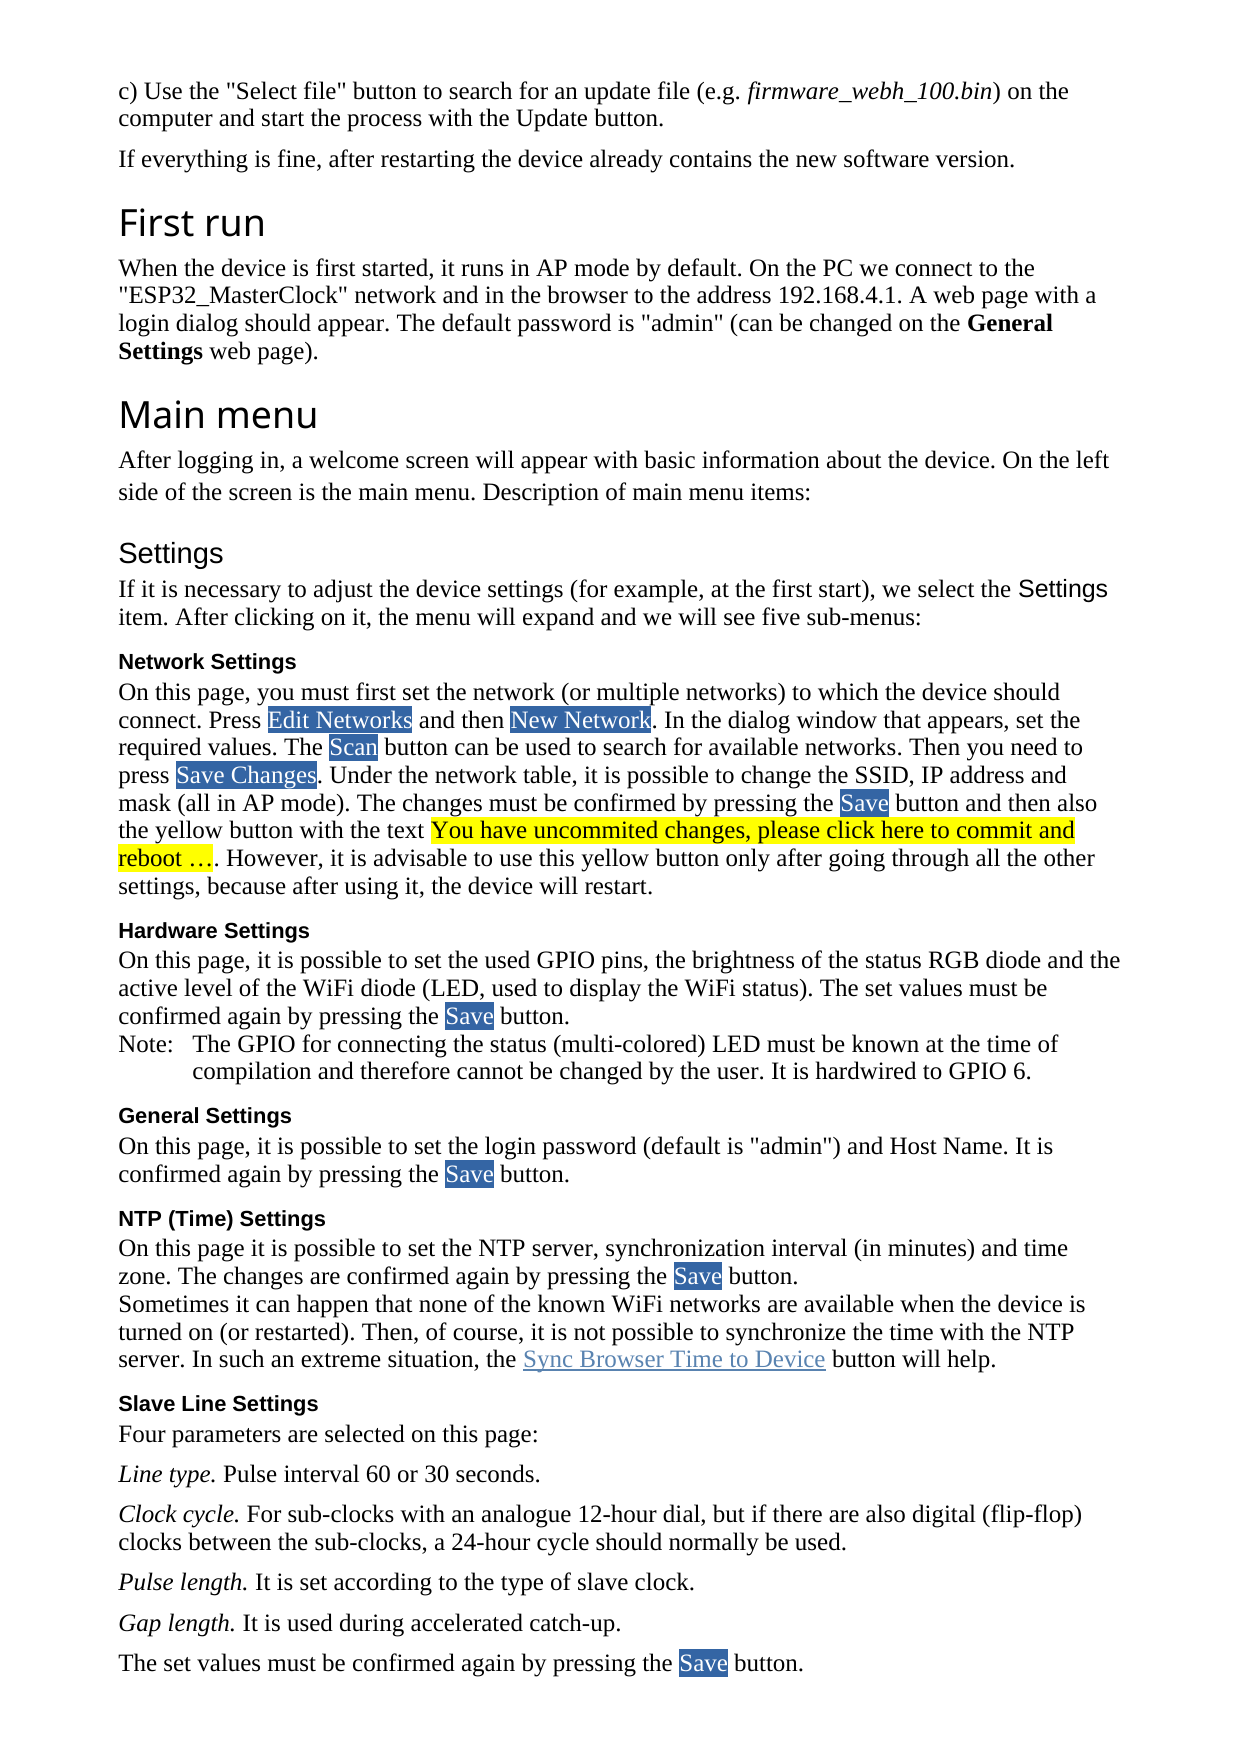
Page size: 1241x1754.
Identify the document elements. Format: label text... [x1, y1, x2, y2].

subtitle Main menu [118, 389, 1122, 440]
text After logging in, a welcome screen will appear with basic information about the device. On the left side of the screen is the main menu. Description of main menu items: [118, 446, 1122, 506]
subtitle First run [118, 197, 1122, 248]
text Gap length. It is used during accelerated catch-up. [118, 1609, 1122, 1636]
subtitle Hardware Settings [118, 919, 1122, 943]
text Clock cycle. For sub-clocks with an analogue 12-hour dial, but if there are also digital (flip-flop) clocks between the sub-clocks, a 24-hour cycle should normally be used. [118, 1501, 1122, 1556]
text On this page, it is possible to set the login password (default is "admin") and Host Name. It is confirmed again by pressing the Save button. [118, 1132, 1122, 1188]
text c) Use the "Select file" button to search for an update file (e.g. firmware_webh_100.bin) on the computer and start the process with the Update button. [118, 77, 1122, 132]
text Four parameters are selected on this page: [118, 1420, 1122, 1448]
text The set values must be confirmed again by pressing the Save button. [118, 1649, 1122, 1677]
text If it is necessary to adjust the device settings (for example, at the first start), we select the Settings item. After clicking on it, the menu will expand and we will see five sub-menus: [118, 575, 1122, 631]
subtitle General Settings [118, 1104, 1122, 1129]
text On this page it is possible to set the NTP server, synchronization interval (in minutes) and time zone. The changes are confirmed again by pressing the Save button. Sometimes it can happen that none of the known WiFi networks are available when the device is turned on (or restarted). Then, of course, it is not possible to synchronize the time with the NTP server. In such an extreme situation, the Sync Browser Time to Device button will help. [118, 1234, 1122, 1373]
subtitle Settings [118, 537, 1122, 569]
text On this page, you must first set the network (or multiple networks) to which the device should connect. Press Edit Networks and then New Network. In the dialog window that appears, set the required values. The Scan button can be used to search for available networks. Then you need to press Save Changes. Under the network table, it is possible to change the SSID, IP address and mask (all in AP mode). The changes must be confirmed by pressing the Save button and then also the yellow button with the text You have uncommited changes, please click here to commit and reboot …. However, it is advisable to use this yellow button only after going through all the other settings, because after using it, the device will restart. [118, 678, 1122, 900]
text Pulse length. It is set according to the type of slave clock. [118, 1568, 1122, 1596]
text Line type. Pulse interval 60 or 30 seconds. [118, 1460, 1122, 1488]
text When the device is first started, it runs in AP mode by default. On the PC we connect to the "ESP32_MasterClock" network and in the browser to the address 192.168.4.1. A web page with a login dialog should appear. The default password is "admin" (can be changed on the General Settings web page). [118, 254, 1122, 364]
subtitle Network Settings [118, 650, 1122, 674]
text On this page, it is possible to set the used GPIO pins, the brightness of the status RGB diode and the active level of the WiFi diode (LED, used to display the WiFi status). The set values must be confirmed again by pressing the Save button. Note: The GPIO for connecting the status (multi-colored) LED must be known at the time of compilation and therefore cannot be changed by the user. It is hardwired to GPIO 6. [118, 947, 1122, 1085]
text If everything is fine, after restarting the device already contains the new software version. [118, 145, 1122, 172]
subtitle Slave Line Settings [118, 1392, 1122, 1417]
subtitle NTP (Time) Settings [118, 1207, 1122, 1231]
